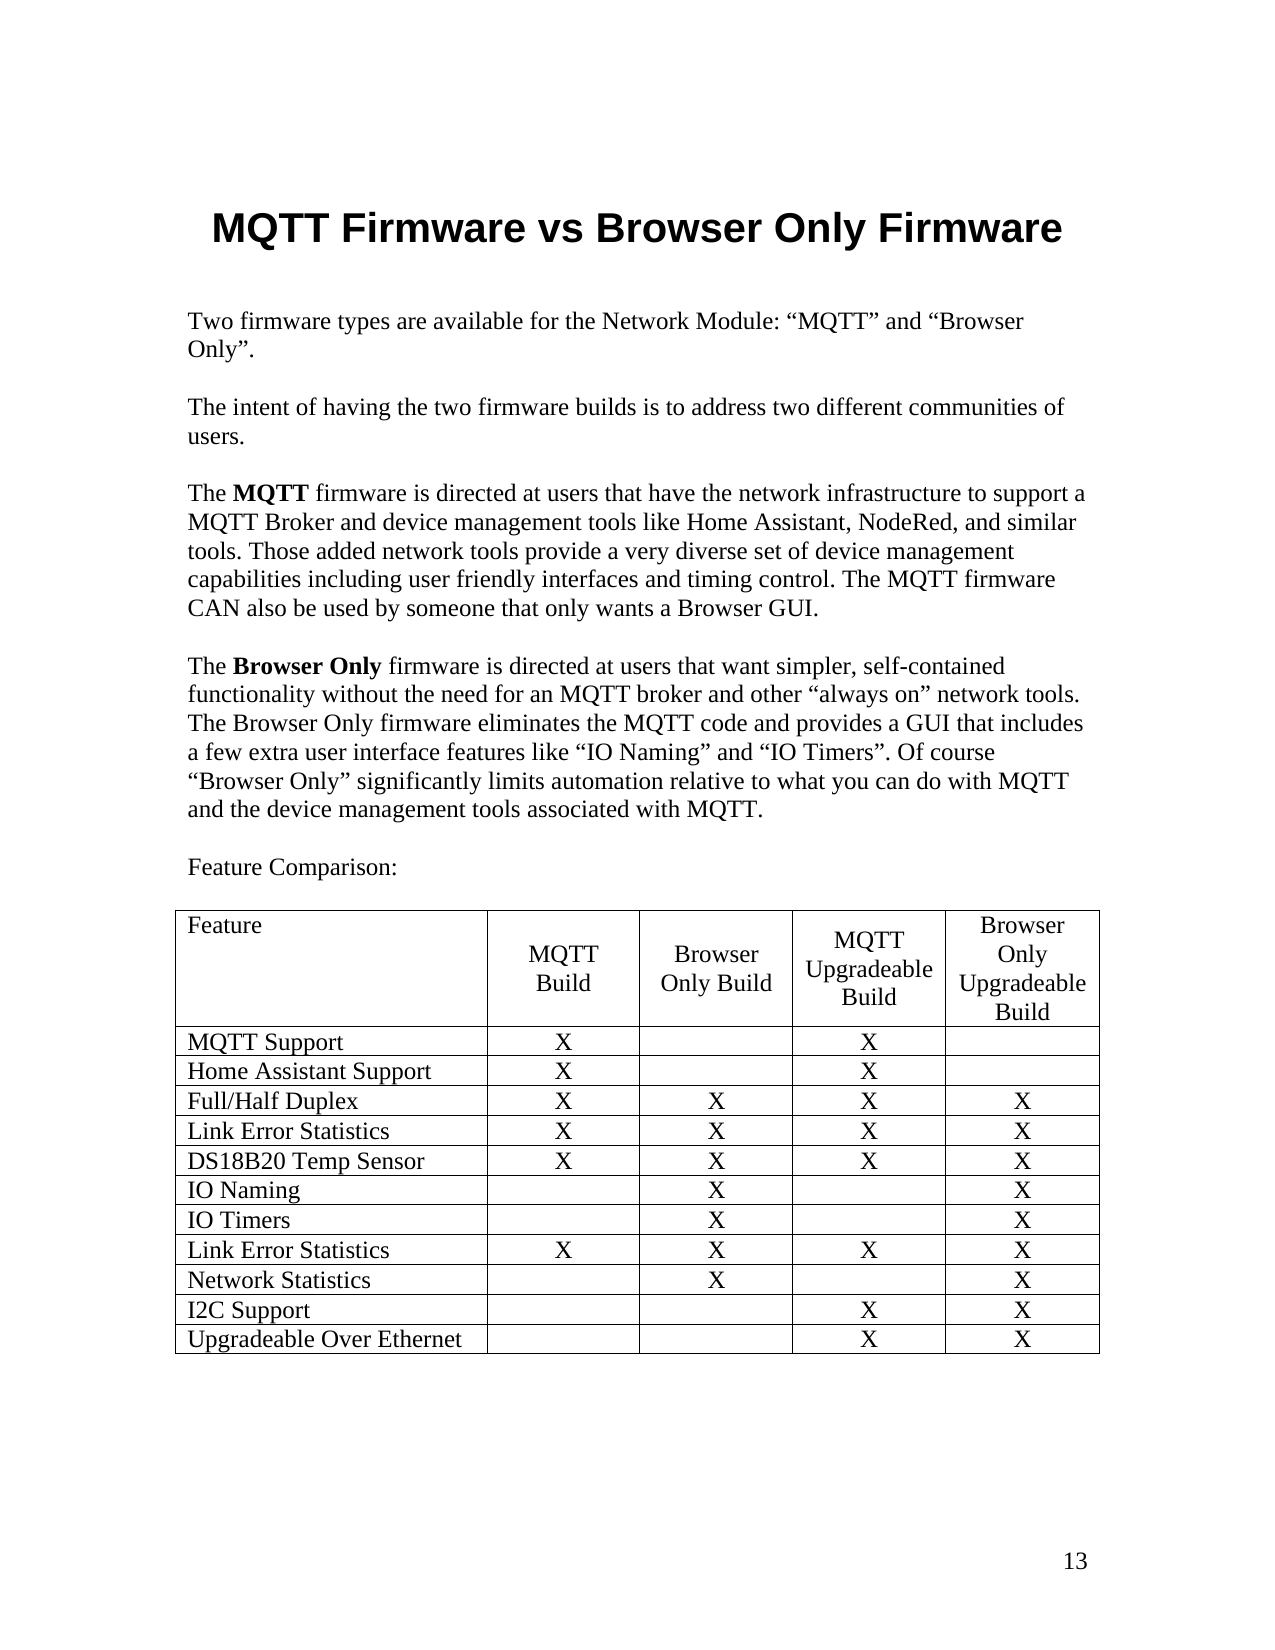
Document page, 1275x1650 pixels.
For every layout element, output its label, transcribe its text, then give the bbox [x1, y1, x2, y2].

subtitle MQTT Firmware vs Browser Only Firmware [187, 204, 1087, 252]
text Two firmware types are available for the Network Module: “MQTT” and “Browser Only”. [187, 306, 1087, 363]
table_cell X [793, 1295, 945, 1323]
table_cell Link Error Statistics [176, 1116, 487, 1145]
table_cell [946, 1056, 1099, 1085]
table_cell Link Error Statistics [176, 1235, 487, 1264]
table_cell X [793, 1116, 945, 1145]
table_cell [488, 1325, 639, 1353]
table_cell IO Timers [176, 1205, 487, 1234]
table_cell X [793, 1056, 945, 1085]
table_cell X [793, 1325, 945, 1353]
table_cell X [946, 1176, 1099, 1204]
table_cell X [488, 1235, 639, 1264]
table_cell X [488, 1056, 639, 1085]
table_cell [793, 1265, 945, 1294]
table_cell Home Assistant Support [176, 1056, 487, 1085]
table_cell Network Statistics [176, 1265, 487, 1294]
text The intent of having the two firmware builds is to address two different communities of users. [187, 392, 1087, 449]
table_cell I2C Support [176, 1295, 487, 1323]
table_cell MQTT Support [176, 1027, 487, 1055]
table_header Browser Only Build [640, 911, 792, 1026]
table_cell [946, 1027, 1099, 1055]
table_header Browser Only Upgradeable Build [946, 911, 1099, 1026]
table_cell X [946, 1205, 1099, 1234]
table_cell X [793, 1027, 945, 1055]
table_header MQTT Build [488, 911, 639, 1026]
table_cell [640, 1056, 792, 1085]
table_cell [488, 1295, 639, 1323]
table_cell X [793, 1146, 945, 1174]
table_header MQTT Upgradeable Build [793, 911, 945, 1026]
table_cell [488, 1205, 639, 1234]
table_cell [488, 1176, 639, 1204]
table_cell X [488, 1116, 639, 1145]
text Feature Comparison: [187, 852, 1087, 881]
table_cell X [946, 1325, 1099, 1353]
table_cell [793, 1176, 945, 1204]
table_cell [640, 1325, 792, 1353]
table_cell [640, 1295, 792, 1323]
table_cell X [488, 1086, 639, 1115]
table_cell X [640, 1146, 792, 1174]
text The MQTT firmware is directed at users that have the network infrastructure to support a MQTT Broker and device management tools like Home Assistant, NodeRed, and similar tools. Those added network tools provide a very diverse set of device management capabilities including user friendly interfaces and timing control. The MQTT firmware CAN also be used by someone that only wants a Browser GUI. [187, 478, 1087, 622]
table_cell X [640, 1235, 792, 1264]
table_cell X [640, 1205, 792, 1234]
table_cell Upgradeable Over Ethernet [176, 1325, 487, 1353]
table_cell [488, 1265, 639, 1294]
table_cell X [946, 1265, 1099, 1294]
table_cell X [640, 1116, 792, 1145]
table_cell X [640, 1086, 792, 1115]
table_cell DS18B20 Temp Sensor [176, 1146, 487, 1174]
table_cell X [946, 1146, 1099, 1174]
table_cell X [793, 1235, 945, 1264]
table_cell [793, 1205, 945, 1234]
table_cell [640, 1027, 792, 1055]
table_cell X [946, 1086, 1099, 1115]
table_cell Full/Half Duplex [176, 1086, 487, 1115]
table_cell X [946, 1295, 1099, 1323]
table_cell X [488, 1146, 639, 1174]
table_cell IO Naming [176, 1176, 487, 1204]
table_cell X [640, 1176, 792, 1204]
table_header Feature [176, 911, 487, 1026]
table_cell X [793, 1086, 945, 1115]
table_cell X [946, 1116, 1099, 1145]
table_cell X [488, 1027, 639, 1055]
text The Browser Only firmware is directed at users that want simpler, self-contained functionality without the need for an MQTT broker and other “always on” network tools. The Browser Only firmware eliminates the MQTT code and provides a GUI that includes a few extra user interface features like “IO Naming” and “IO Timers”. Of course “Browser Only” significantly limits automation relative to what you can do with MQTT and the device management tools associated with MQTT. [187, 651, 1087, 823]
table_cell X [640, 1265, 792, 1294]
table_cell X [946, 1235, 1099, 1264]
